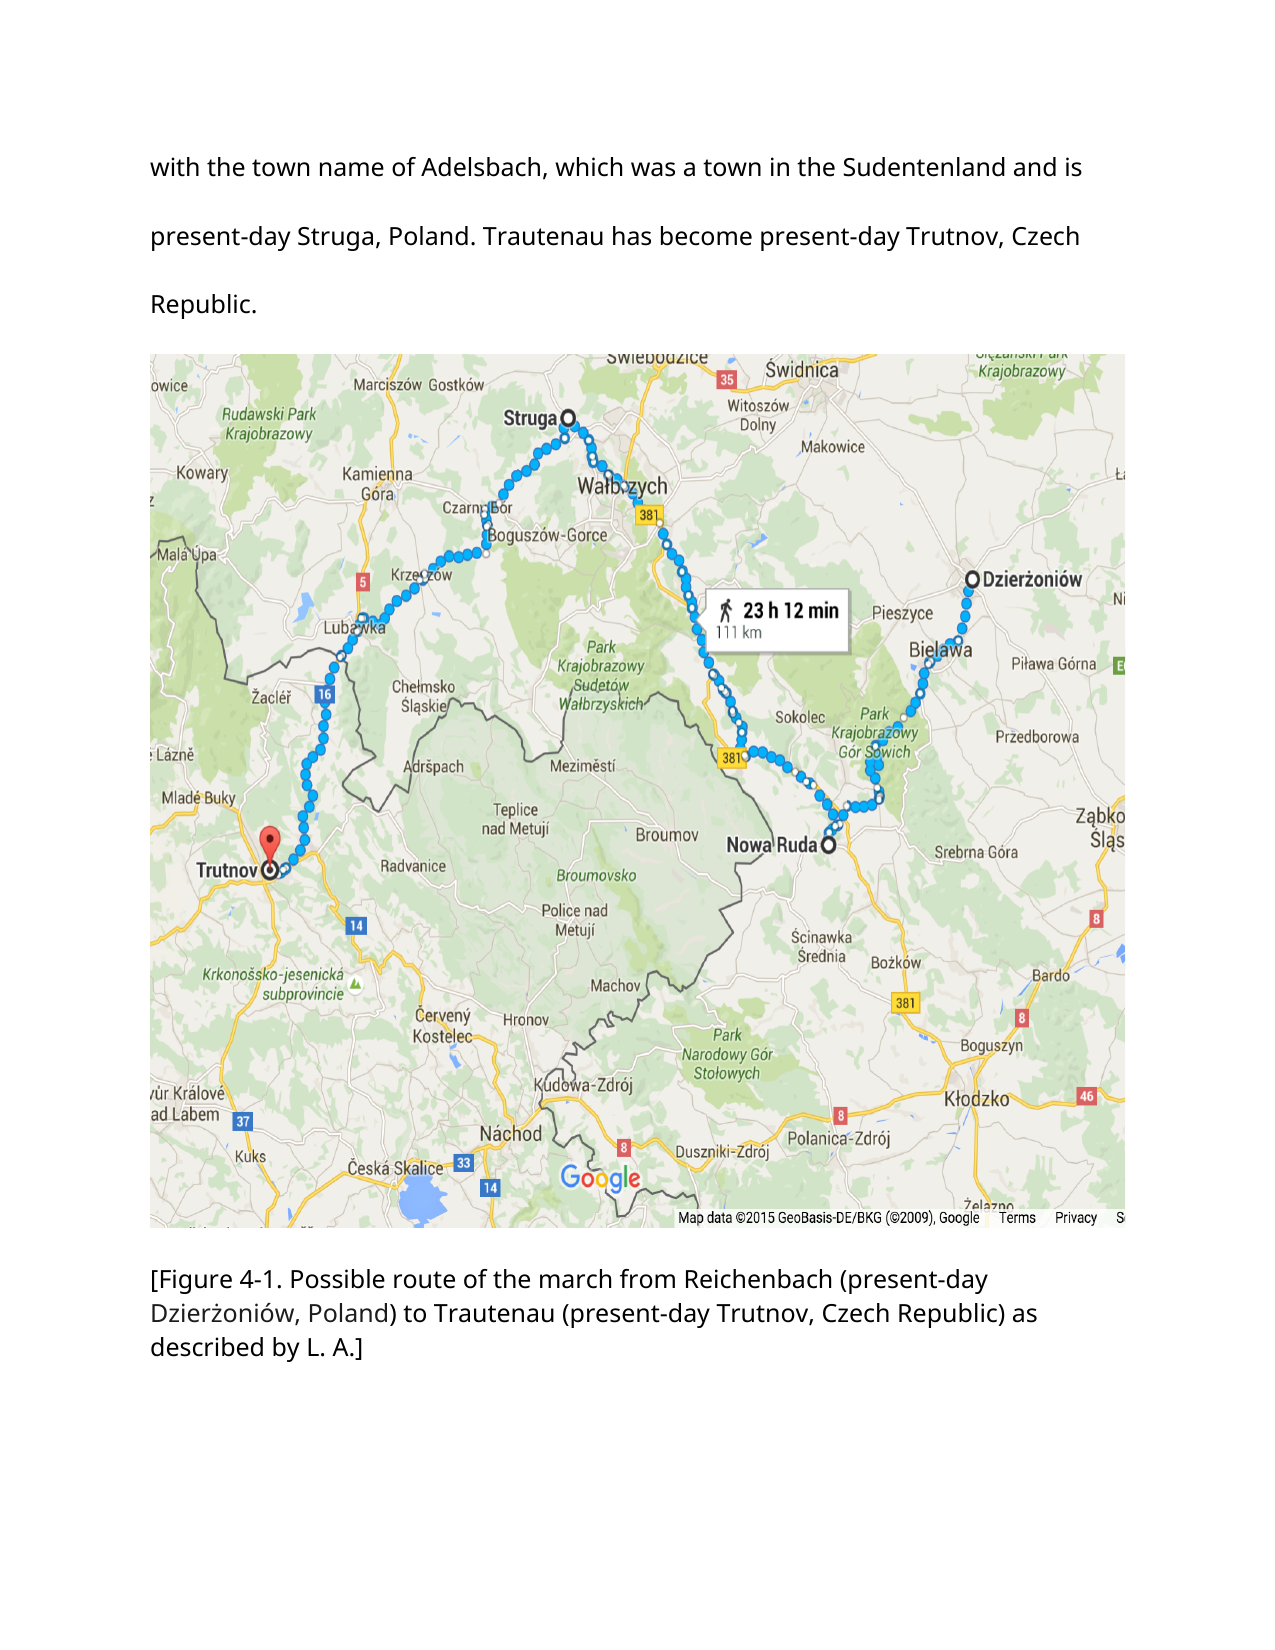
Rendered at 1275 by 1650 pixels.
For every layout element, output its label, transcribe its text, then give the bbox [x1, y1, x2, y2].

picture [150, 354, 1125, 1228]
text with the town name of Adelsbach, which was a town in the Sudentenland and is present-day Struga, Poland. Trautenau has become present-day Trutnov, Czech Republic. [150, 150, 1125, 320]
text [Figure 4-1. Possible route of the march from Reichenbach (present-day Dzierżoniów, Poland) to Trautenau (present-day Trutnov, Czech Republic) as described by L. A.] [150, 1262, 1125, 1364]
